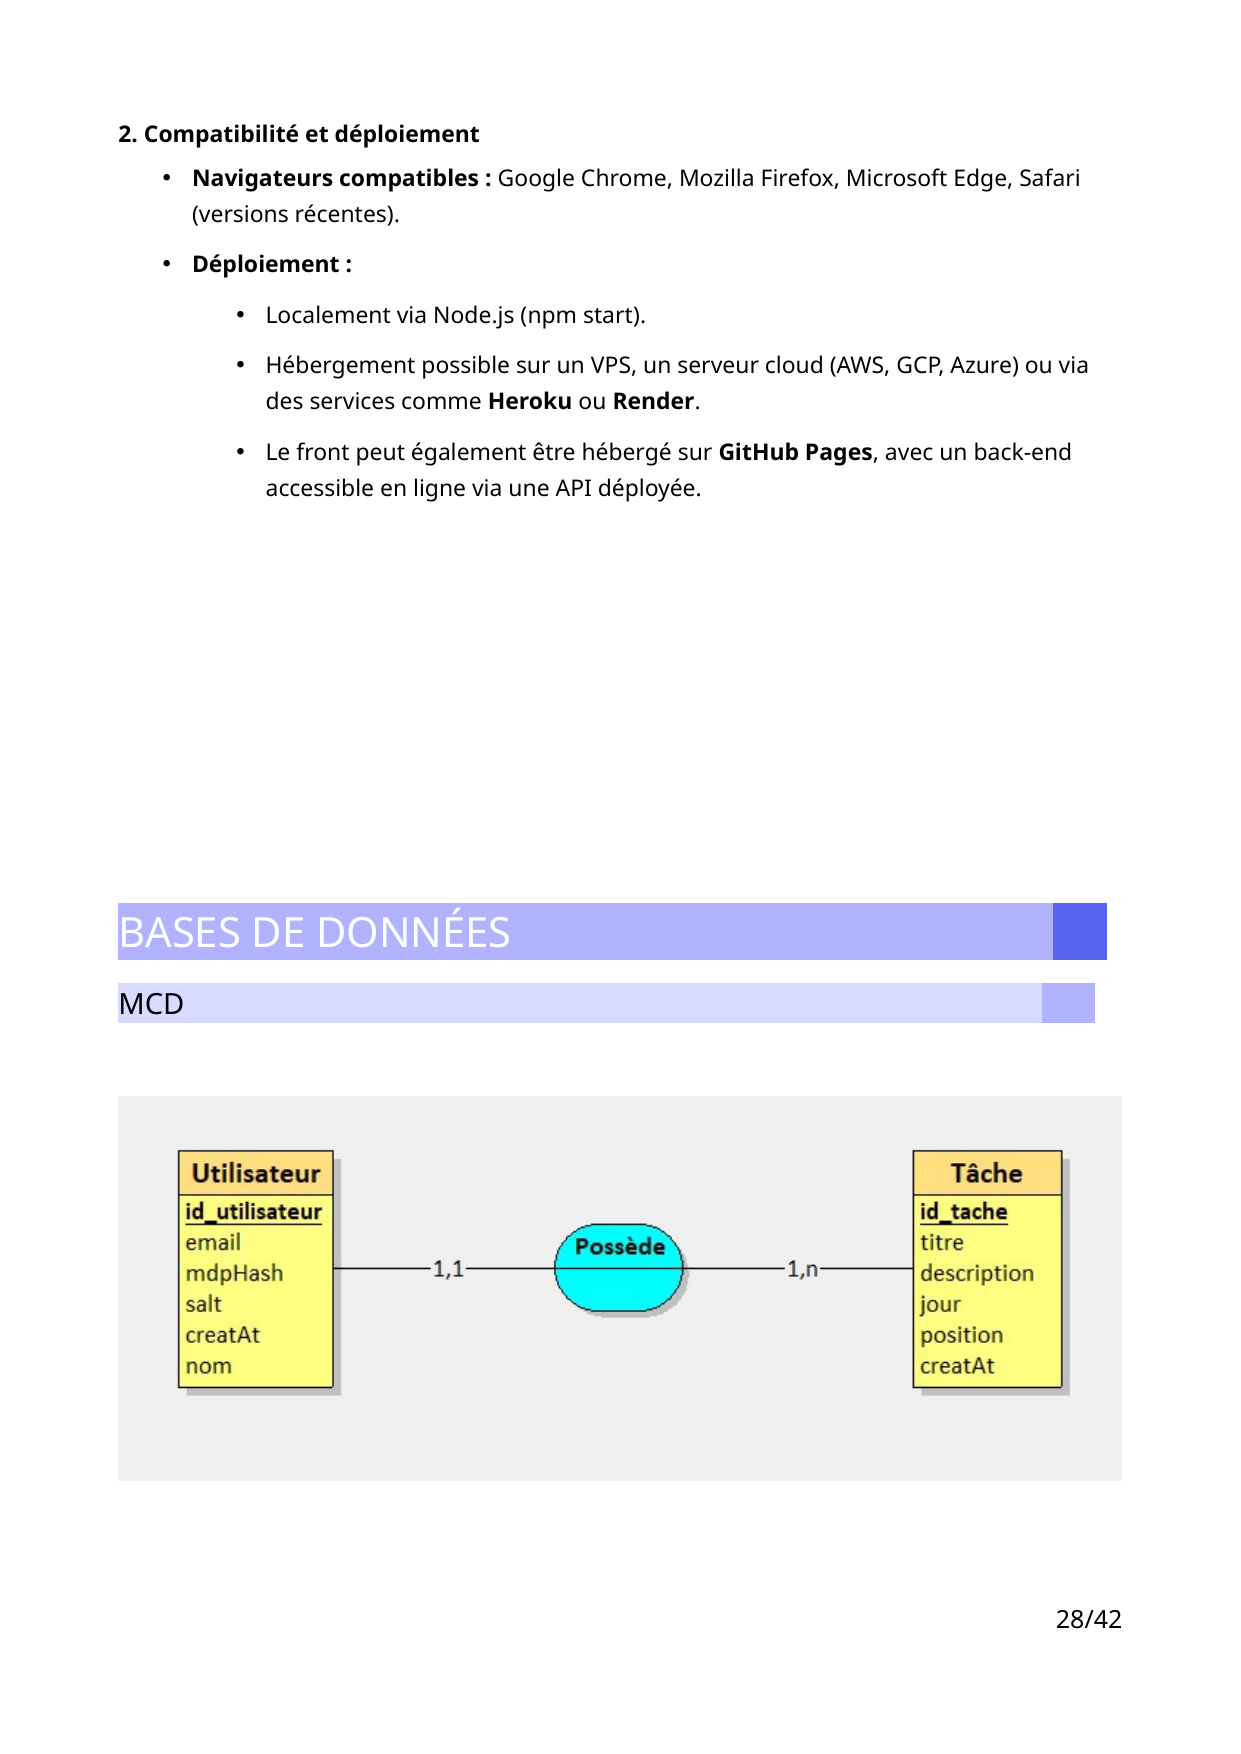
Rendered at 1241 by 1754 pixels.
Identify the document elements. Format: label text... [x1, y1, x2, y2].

picture [118, 1096, 1123, 1481]
list Localement via Node.js (npm start). [236, 299, 1122, 330]
list Navigateurs compatibles : Google Chrome, Mozilla Firefox, Microsoft Edge, Safari (versions récentes). [162, 162, 1122, 229]
list Le front peut également être hébergé sur GitHub Pages, avec un back-end accessible en ligne via une API déployée. [236, 436, 1122, 503]
list Hébergement possible sur un VPS, un serveur cloud (AWS, GCP, Azure) ou via des services comme Heroku ou Render. [236, 349, 1122, 417]
text BASES DE DONNÉES [118, 903, 1122, 960]
text MCD [118, 983, 1122, 1023]
subtitle 2. Compatibilité et déploiement [118, 118, 1122, 149]
list Déploiement : [162, 248, 1122, 279]
